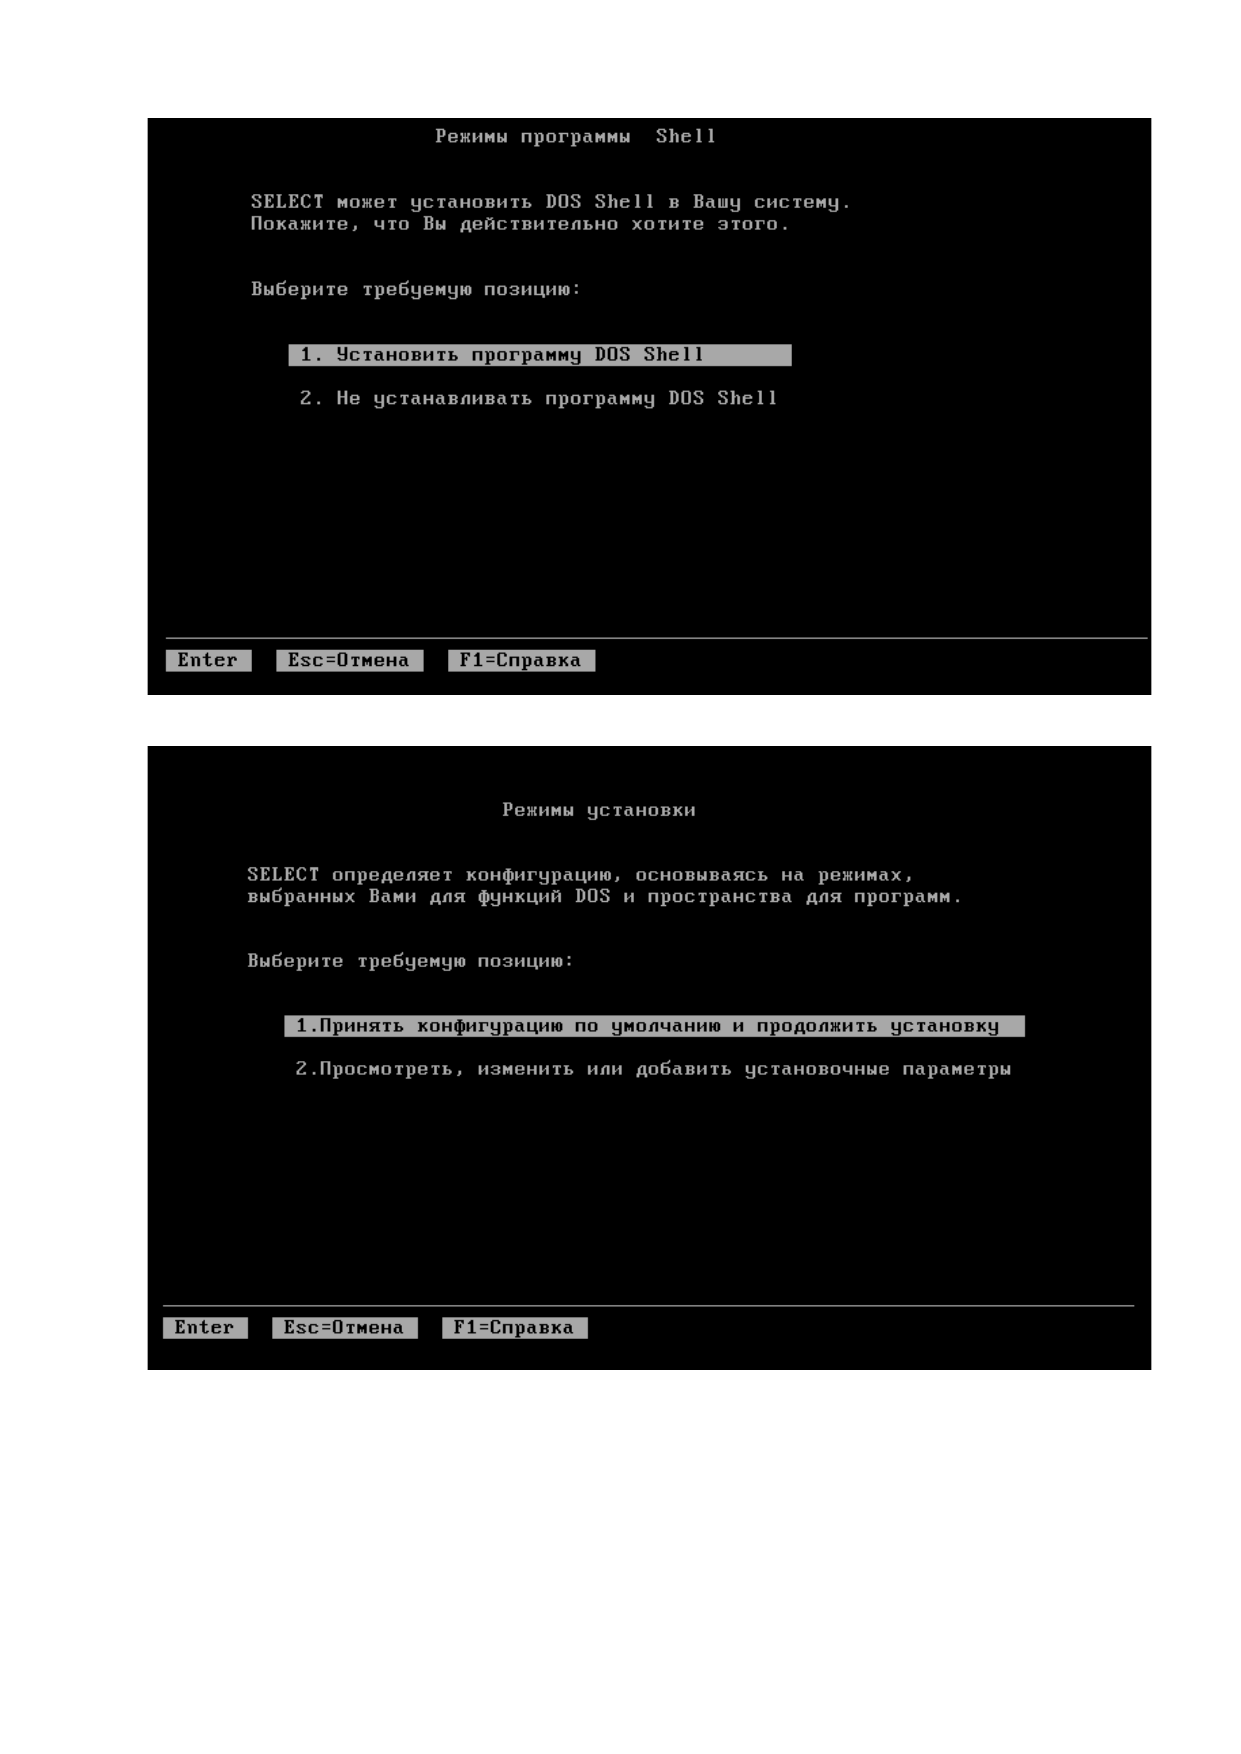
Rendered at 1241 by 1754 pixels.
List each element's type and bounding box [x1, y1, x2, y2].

picture [147, 118, 1152, 695]
picture [147, 746, 1152, 1370]
